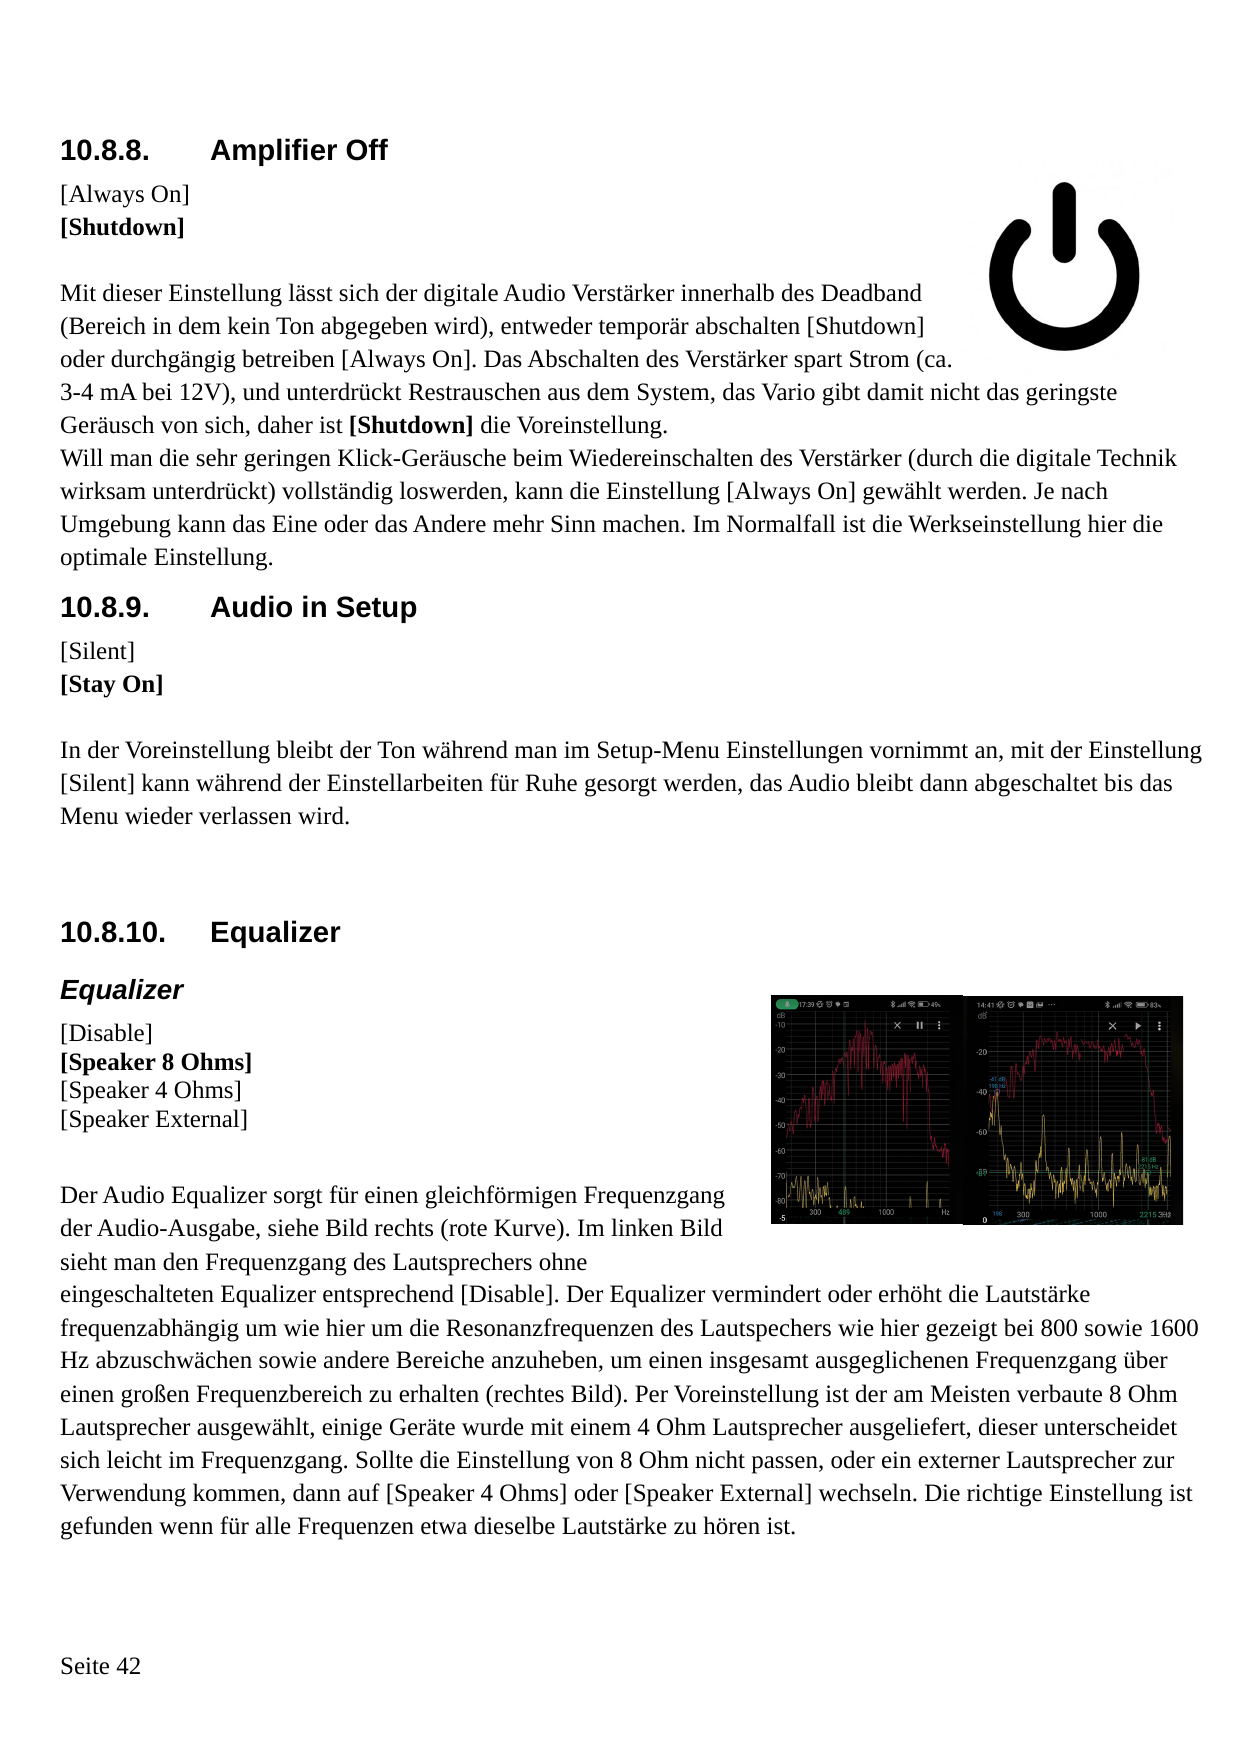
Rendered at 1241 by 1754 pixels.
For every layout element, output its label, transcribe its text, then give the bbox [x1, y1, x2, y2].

subtitle Equalizer [60, 973, 1207, 1005]
text [Stay On] [60, 669, 1207, 698]
text [Always On] [60, 179, 960, 208]
text [Speaker 8 Ohms] [60, 1047, 771, 1075]
text Will man die sehr geringen Klick-Geräusche beim Wiedereinschalten des Verstärker (durch die digitale Technik wirksam unterdrückt) vollständig loswerden, kann die Einstellung [Always On] gewählt werden. Je nach Umgebung kann das Eine oder das Andere mehr Sinn machen. Im Normalfall ist die Werkseinstellung hier die optimale Einstellung. [60, 443, 1207, 571]
text [1174, 179, 1207, 208]
picture [960, 156, 1174, 374]
text [1184, 1018, 1207, 1047]
picture [771, 995, 1184, 1225]
text [1184, 1047, 1207, 1075]
text [Silent] [60, 636, 1207, 665]
subtitle Audio in Setup [60, 590, 1207, 623]
text [1184, 1075, 1207, 1104]
text [Speaker 4 Ohms] [60, 1075, 771, 1104]
text Mit dieser Einstellung lässt sich der digitale Audio Verstärker innerhalb des Deadband (Bereich in dem kein Ton abgegeben wird), entweder temporär abschalten [Shutdown] oder durchgängig betreiben [Always On]. Das Abschalten des Verstärker spart Strom (ca. 3-4 mA bei 12V), und unterdrückt Restrauschen aus dem System, das Vario gibt damit nicht das geringste Geräusch von sich, daher ist [Shutdown] die Voreinstellung. [60, 278, 1207, 439]
text [1174, 212, 1207, 241]
text [1184, 1104, 1207, 1133]
text [Speaker External] [60, 1104, 771, 1133]
text [Shutdown] [60, 212, 960, 241]
subtitle Amplifier Off [60, 133, 1207, 166]
text Der Audio Equalizer sorgt für einen gleichförmigen Frequenzgang der Audio-Ausgabe, siehe Bild rechts (rote Kurve). Im linken Bild sieht man den Frequenzgang des Lautsprechers ohne eingeschalteten Equalizer entsprechend [Disable]. Der Equalizer vermindert oder erhöht die Lautstärke frequenzabhängig um wie hier um die Resonanzfrequenzen des Lautspechers wie hier gezeigt bei 800 sowie 1600 Hz abzuschwächen sowie andere Bereiche anzuheben, um einen insgesamt ausgeglichenen Frequenzgang über einen großen Frequenzbereich zu erhalten (rechtes Bild). Per Voreinstellung ist der am Meisten verbaute 8 Ohm Lautsprecher ausgewählt, einige Geräte wurde mit einem 4 Ohm Lautsprecher ausgeliefert, dieser unterscheidet sich leicht im Frequenzgang. Sollte die Einstellung von 8 Ohm nicht passen, oder ein externer Lautsprecher zur Verwendung kommen, dann auf [Speaker 4 Ohms] oder [Speaker External] wechseln. Die richtige Einstellung ist gefunden wenn für alle Frequenzen etwa dieselbe Lautstärke zu hören ist. [60, 1181, 1207, 1539]
text In der Voreinstellung bleibt der Ton während man im Setup-Menu Einstellungen vornimmt an, mit der Einstellung [Silent] kann während der Einstellarbeiten für Ruhe gesorgt werden, das Audio bleibt dann abgeschaltet bis das Menu wieder verlassen wird. [60, 735, 1207, 830]
text [Disable] [60, 1018, 771, 1047]
subtitle Equalizer [60, 915, 1207, 948]
